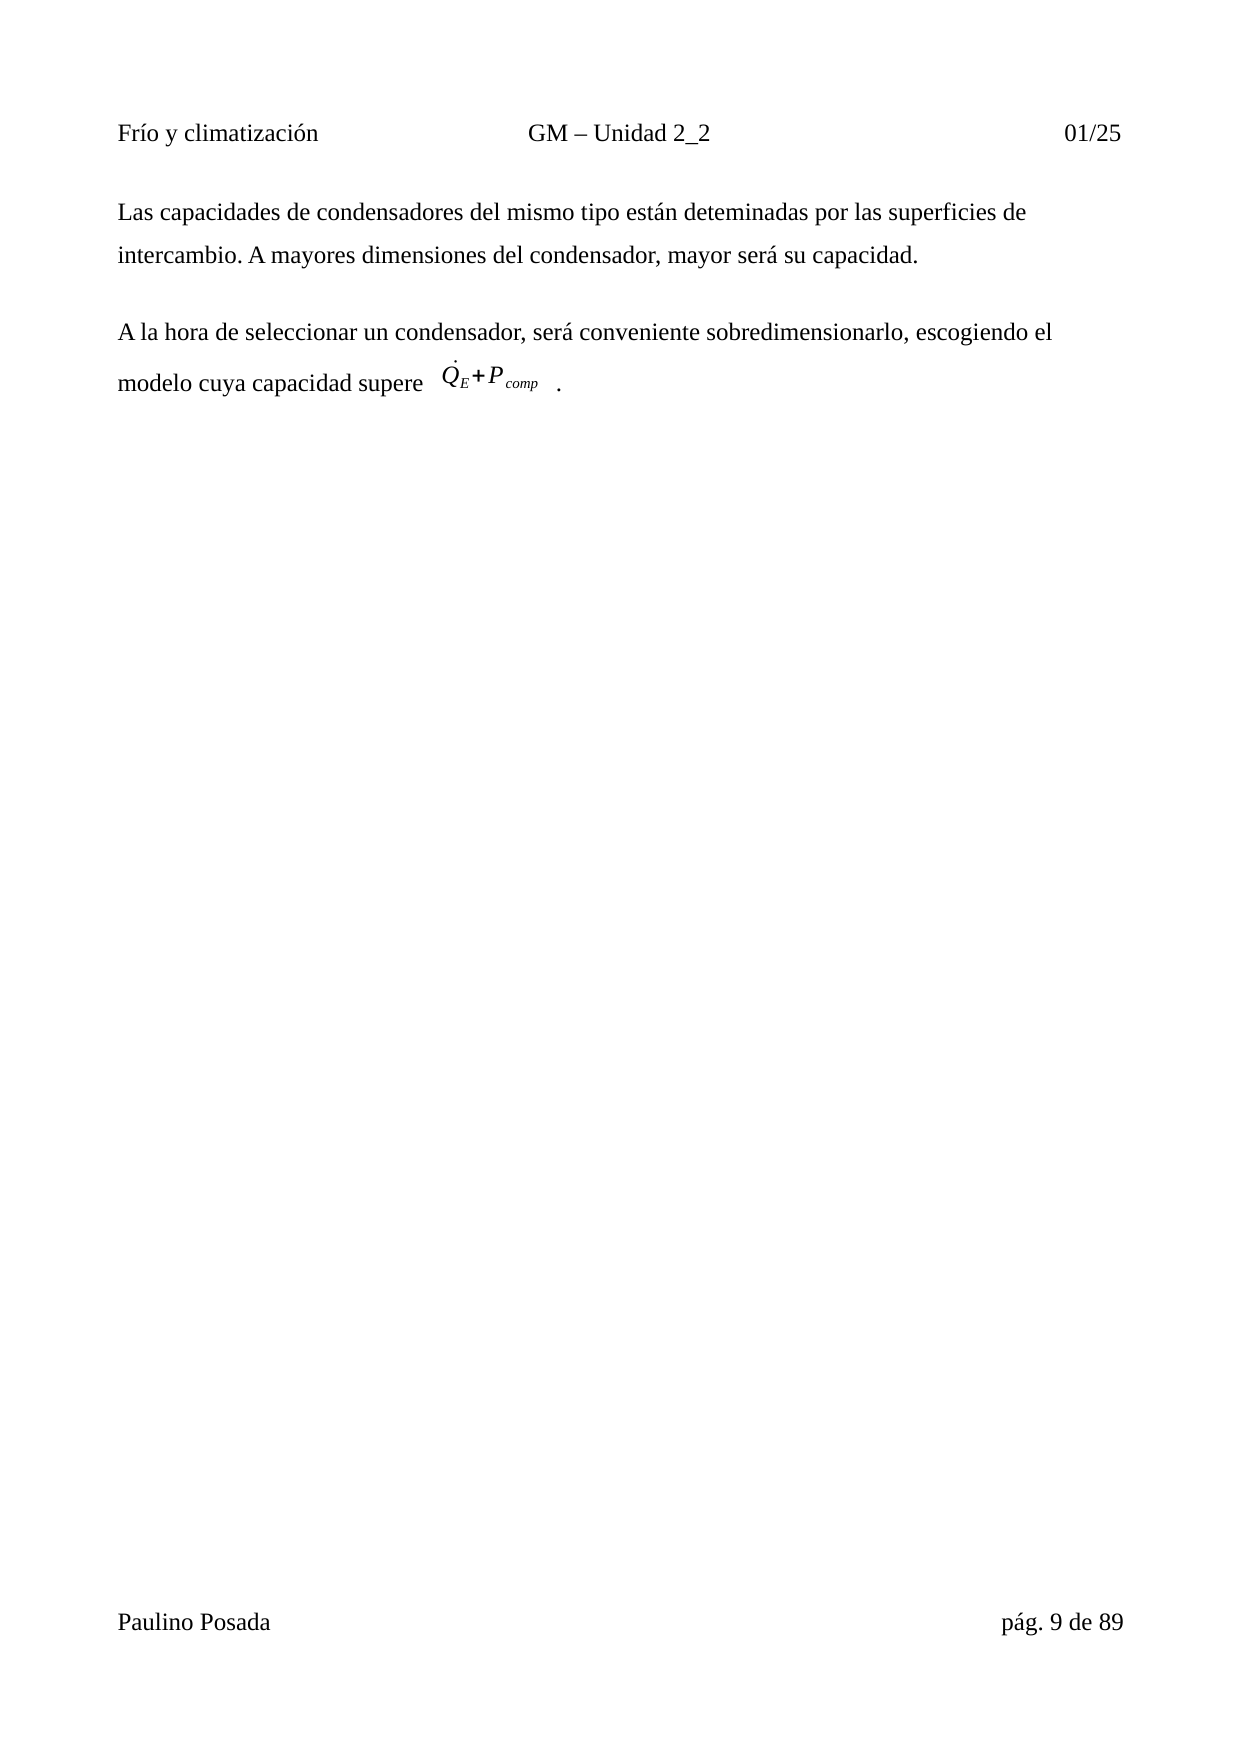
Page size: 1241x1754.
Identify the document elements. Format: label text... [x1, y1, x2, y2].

text Las capacidades de condensadores del mismo tipo están deteminadas por las superficies de intercambio. A mayores dimensiones del condensador, mayor será su capacidad. [117, 197, 1123, 269]
text A la hora de seleccionar un condensador, será conveniente sobredimensionarlo, escogiendo el modelo cuya capacidad supere. [117, 317, 1123, 397]
